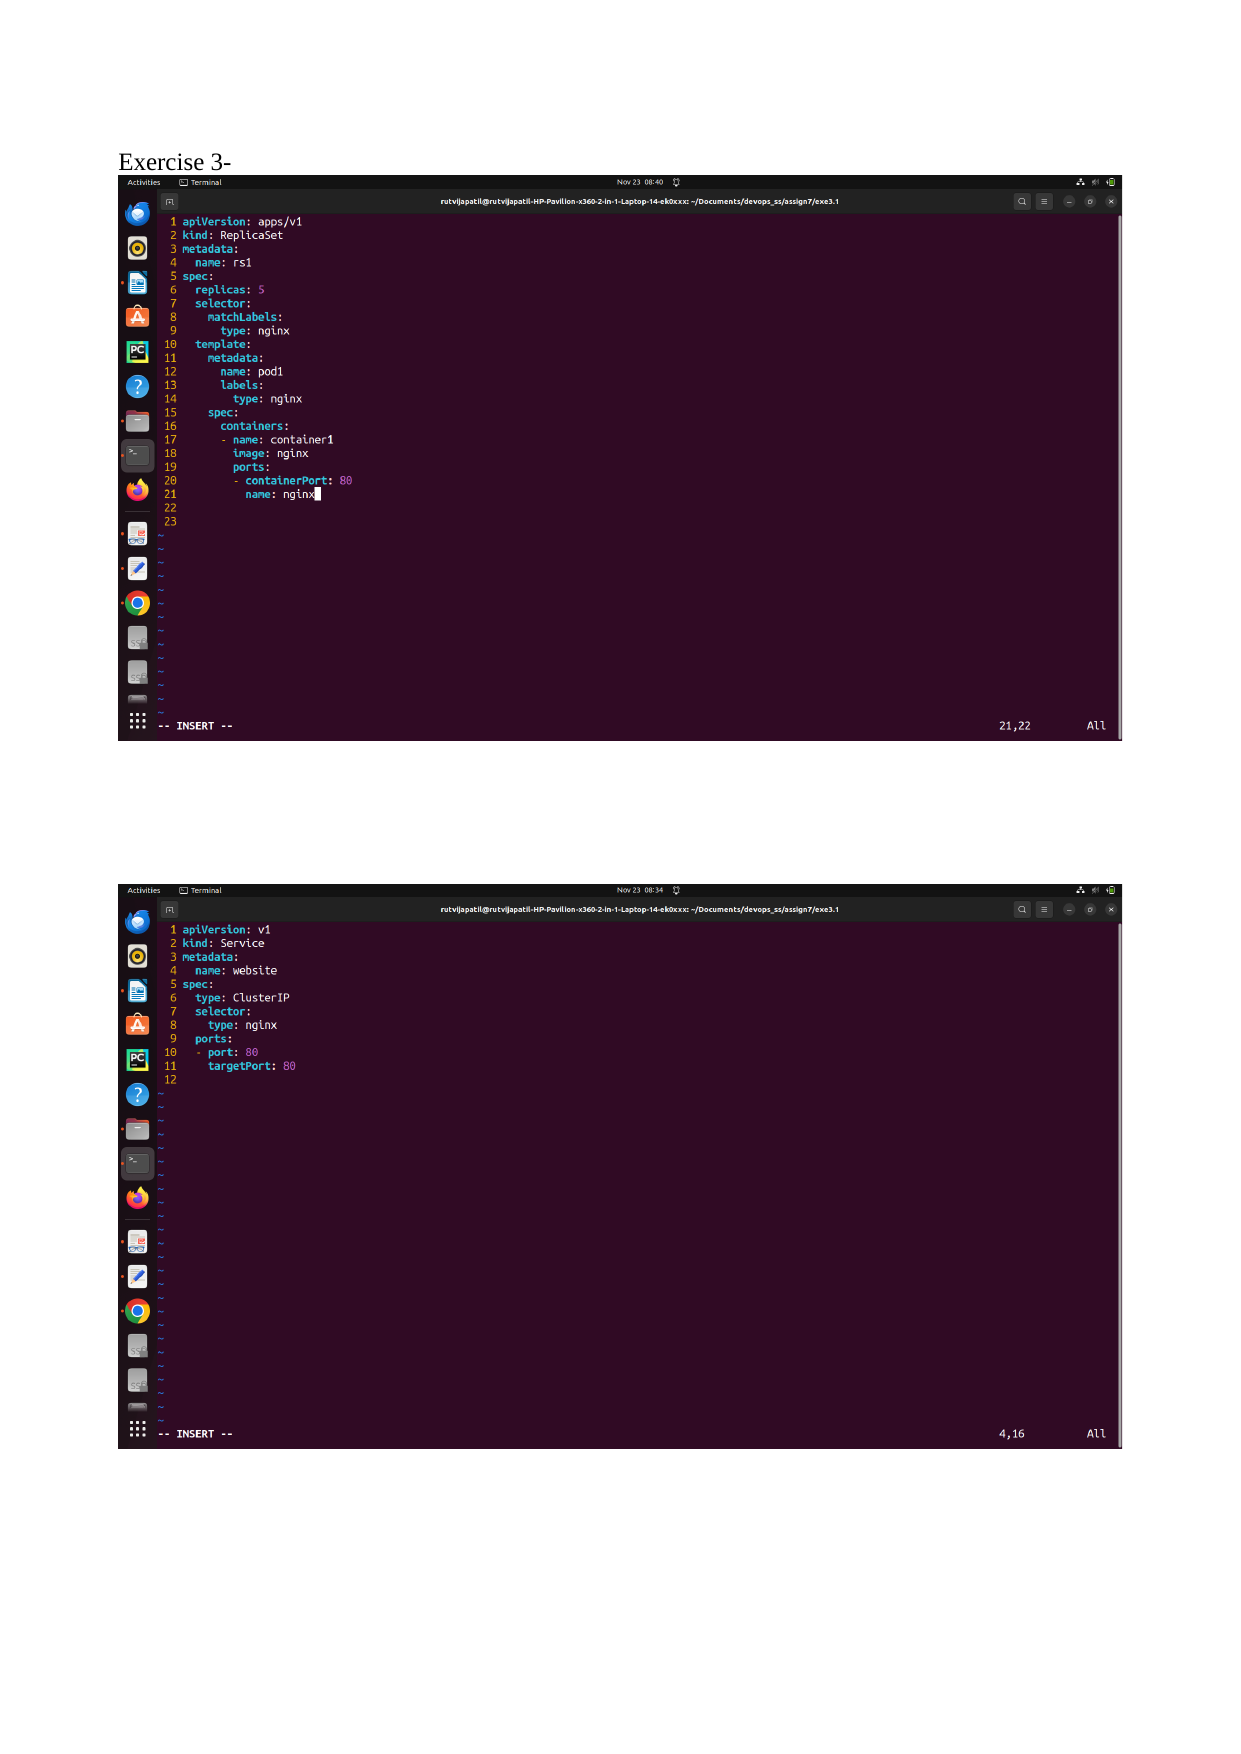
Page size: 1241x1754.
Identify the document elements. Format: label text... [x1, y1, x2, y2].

picture [118, 884, 1123, 1449]
picture [118, 175, 1123, 741]
text Exercise 3- [118, 147, 1122, 175]
